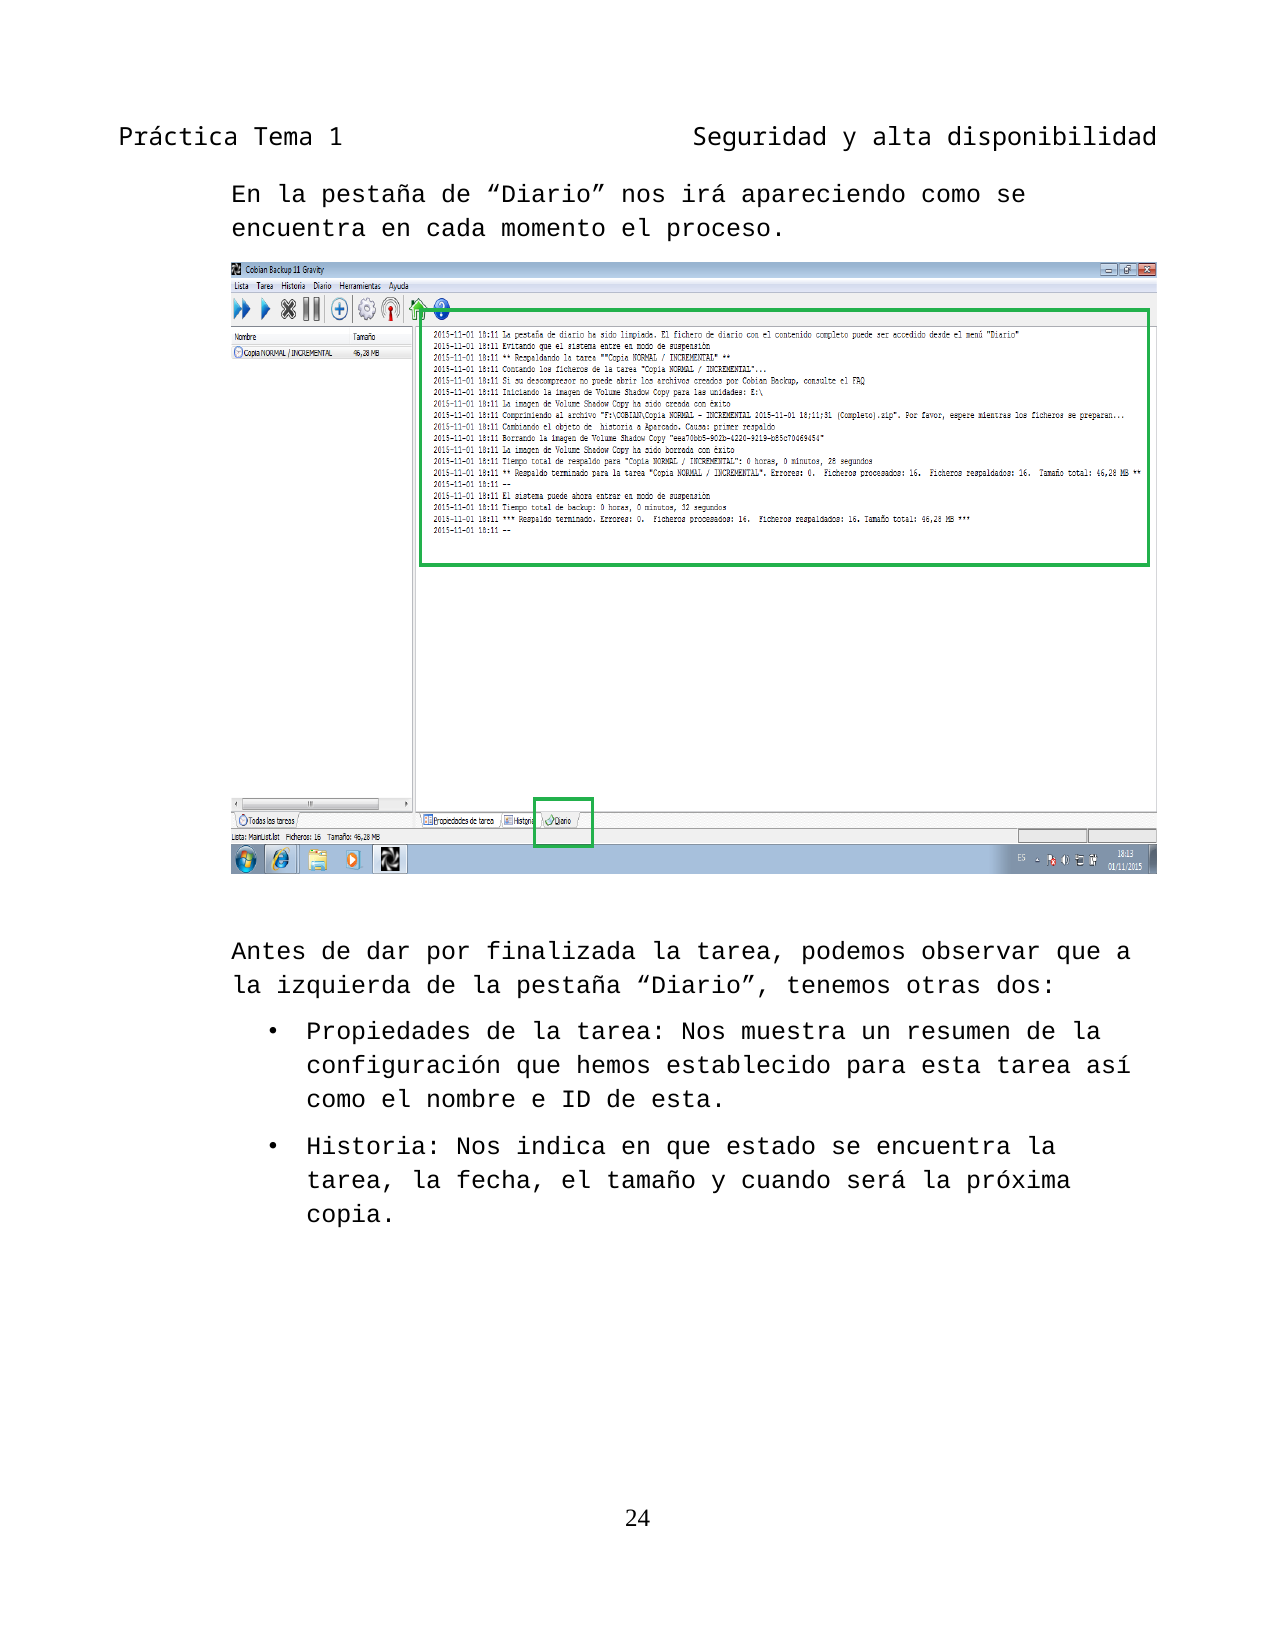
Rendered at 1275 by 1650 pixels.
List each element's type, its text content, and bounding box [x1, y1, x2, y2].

picture [231, 262, 1157, 874]
list Propiedades de la tarea: Nos muestra un resumen de la configuración que hemos establecido para esta tarea así como el nombre e ID de esta. [268, 1019, 1157, 1115]
list Historia: Nos indica en que estado se encuentra la tarea, la fecha, el tamaño y cuando será la próxima copia. [268, 1133, 1157, 1229]
text En la pestaña de “Diario” nos irá apareciendo como se encuentra en cada momento el proceso. [231, 182, 1157, 244]
text Antes de dar por finalizada la tarea, podemos observar que a la izquierda de la pestaña “Diario”, tenemos otras dos: [231, 938, 1157, 1001]
